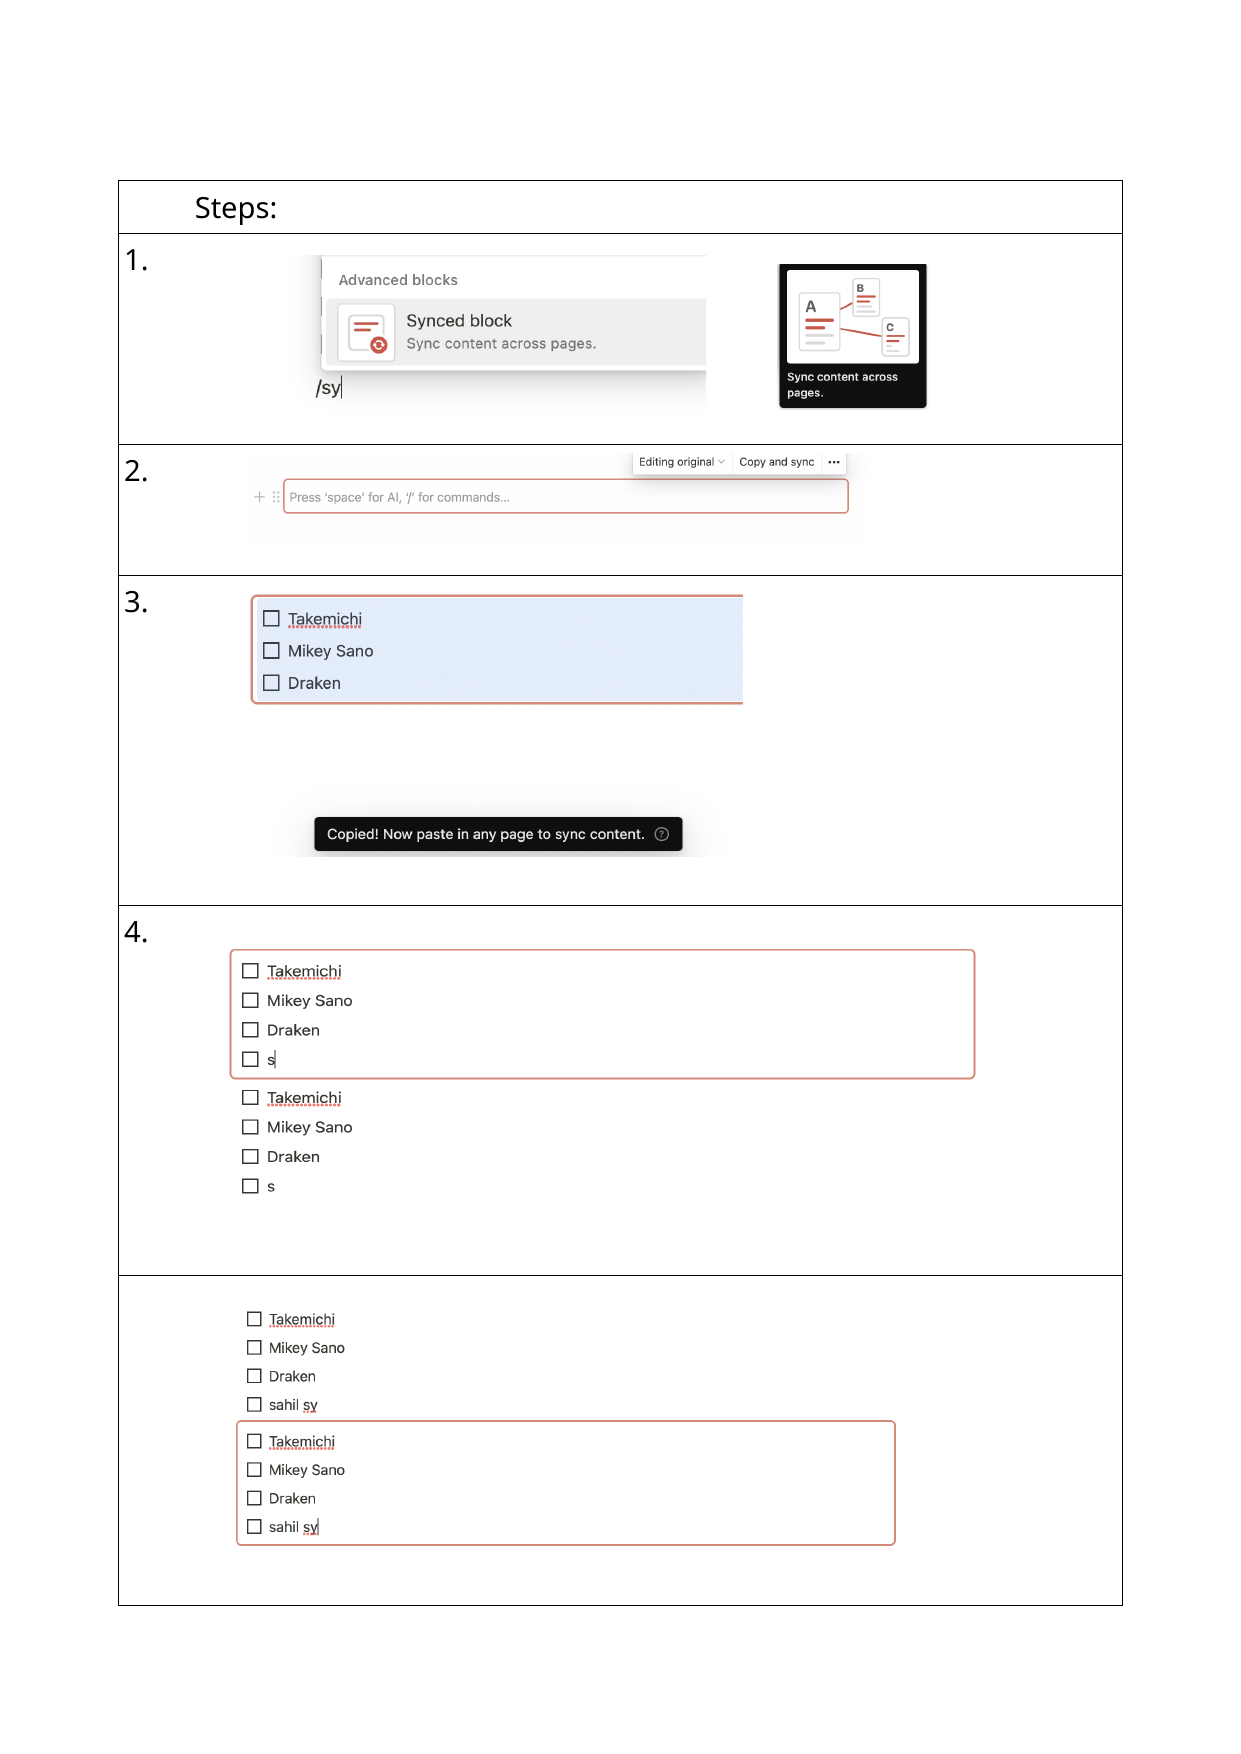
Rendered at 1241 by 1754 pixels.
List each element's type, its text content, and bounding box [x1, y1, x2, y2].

table_cell [189, 576, 1122, 905]
table_header [119, 181, 189, 232]
table_cell [189, 906, 1122, 1275]
picture [237, 581, 743, 857]
picture [210, 1281, 914, 1553]
picture [777, 264, 936, 410]
table_cell [119, 1276, 189, 1605]
picture [224, 920, 994, 1201]
table_cell [189, 234, 1122, 443]
table_cell [189, 445, 1122, 575]
table_cell [189, 1276, 1122, 1605]
table_cell 2. [119, 445, 189, 575]
table_cell 1. [119, 234, 189, 443]
table_cell 4. [119, 906, 189, 1275]
table_header Steps: [189, 181, 1122, 232]
picture [273, 255, 707, 428]
table_cell 3. [119, 576, 189, 905]
picture [246, 453, 870, 543]
